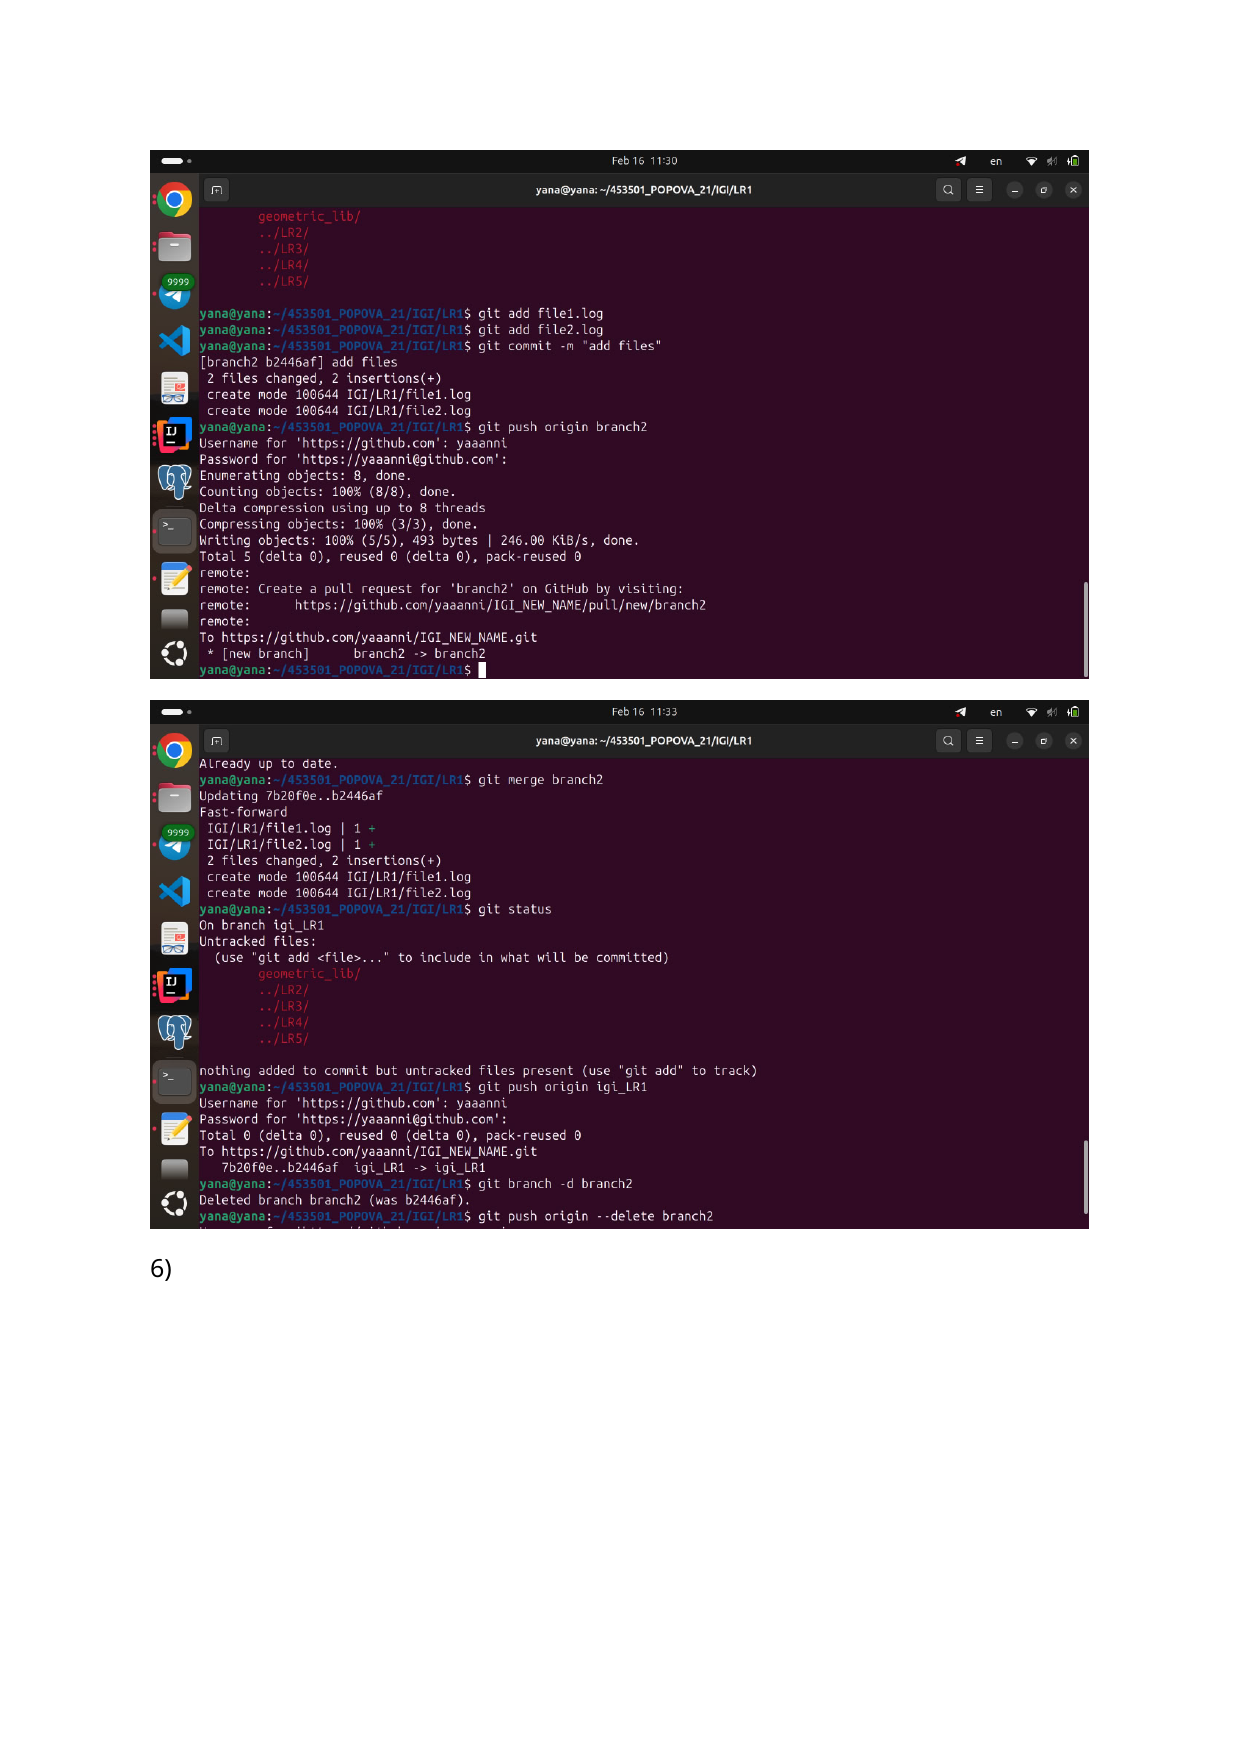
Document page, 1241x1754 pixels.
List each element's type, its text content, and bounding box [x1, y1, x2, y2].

text 6) [150, 1250, 1090, 1284]
